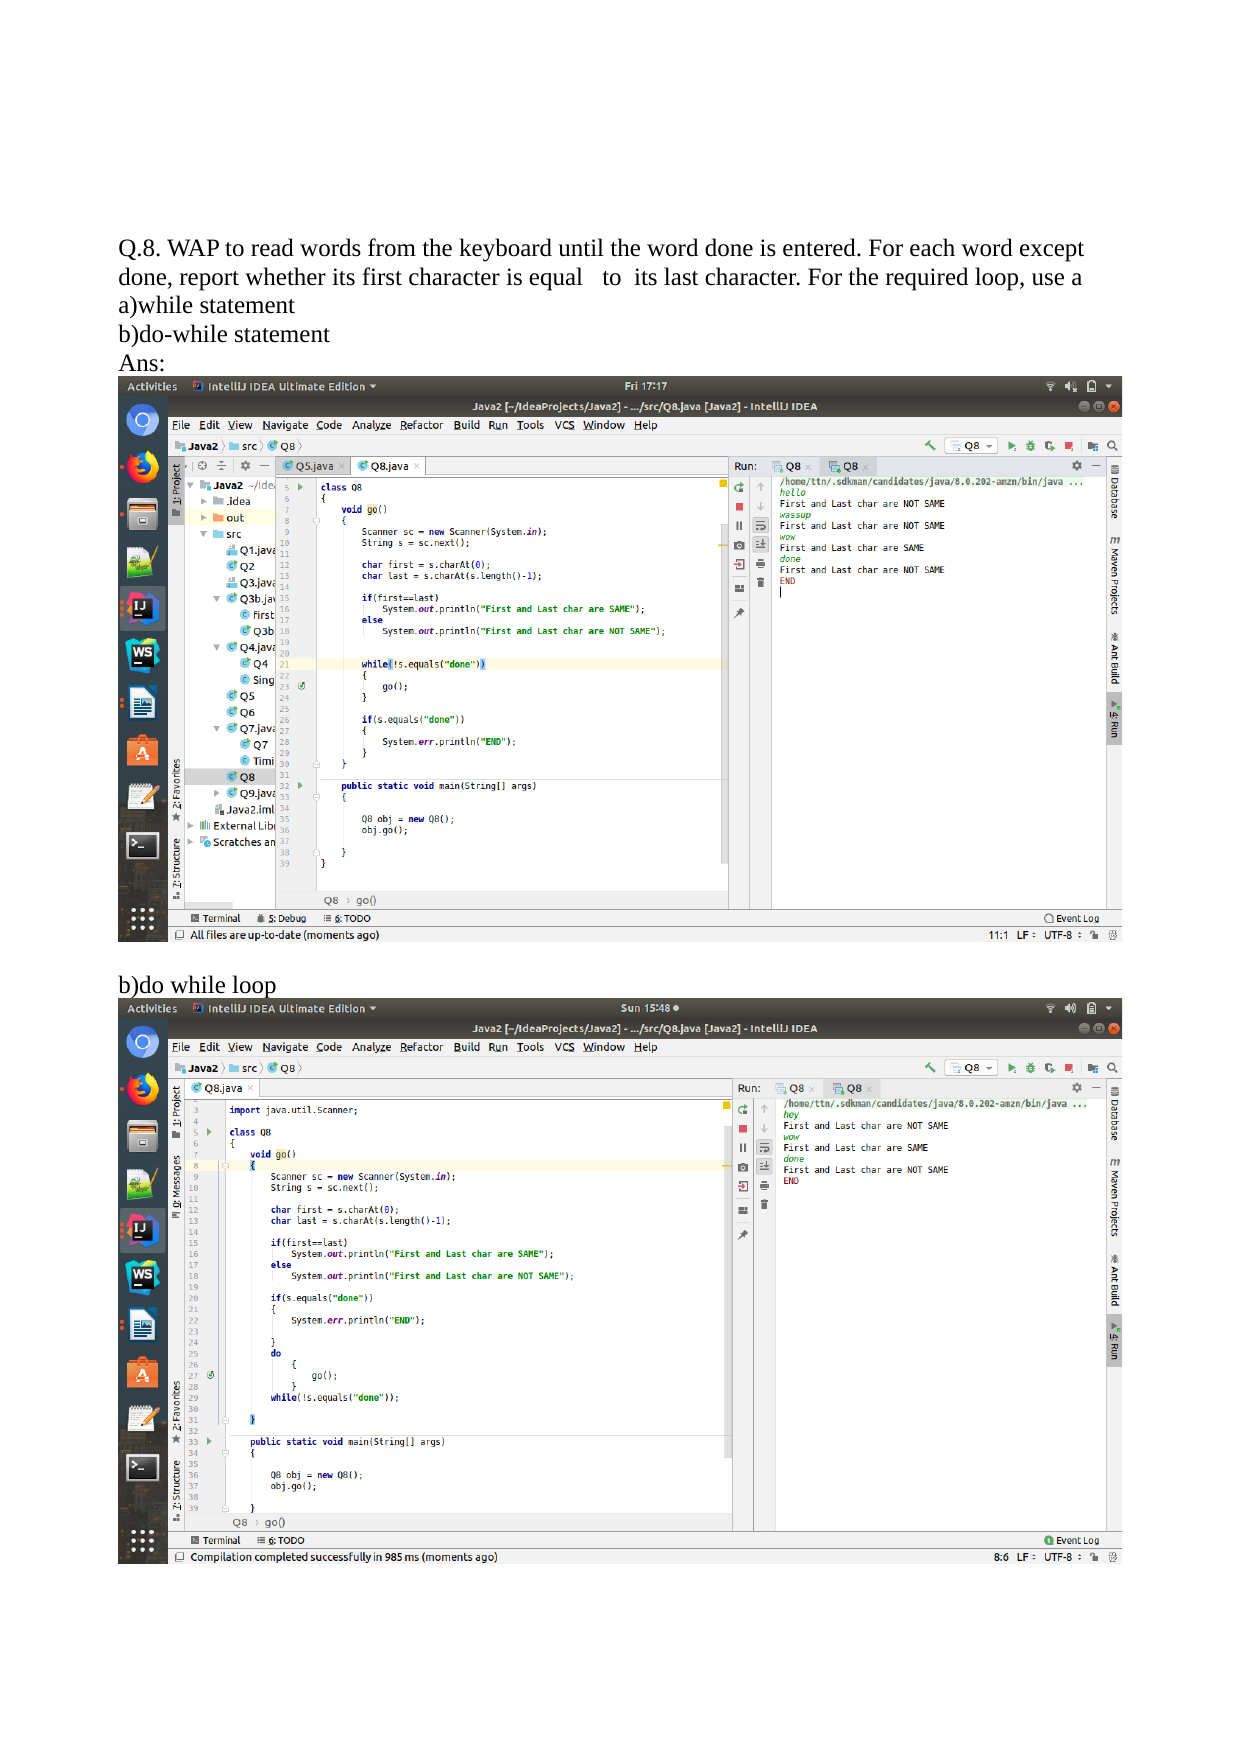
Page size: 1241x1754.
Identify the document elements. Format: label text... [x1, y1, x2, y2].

text b)do while loop [118, 970, 1122, 998]
text Ans: [118, 348, 1122, 376]
picture [118, 998, 1123, 1564]
text Q.8. WAP to read words from the keyboard until the word done is entered. For each word except done, report whether its first character is equal to its last character. For the required loop, use a a)while statement b)do-while statement [118, 233, 1122, 348]
picture [118, 376, 1123, 942]
